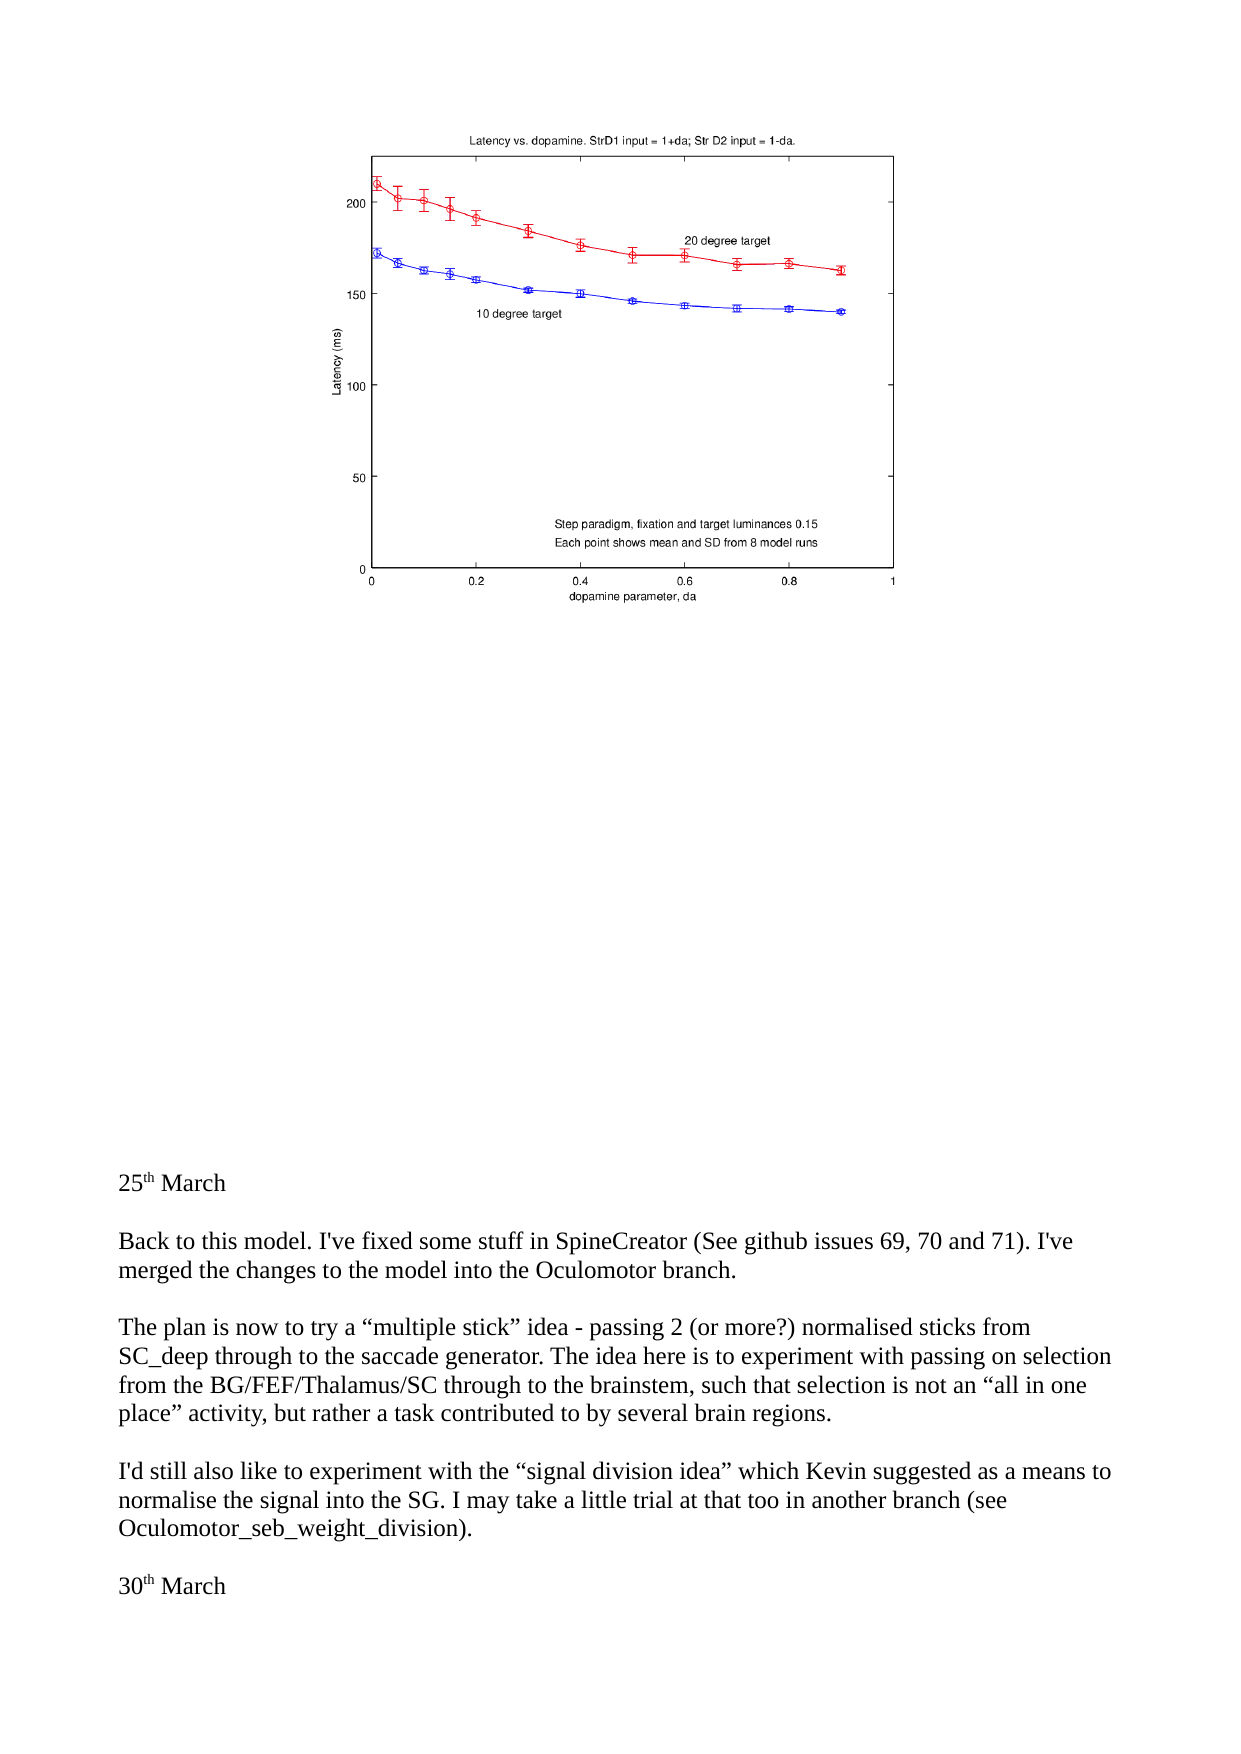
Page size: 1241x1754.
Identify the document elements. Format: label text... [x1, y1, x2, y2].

text The plan is now to try a “multiple stick” idea - passing 2 (or more?) normalised sticks from SC_deep through to the saccade generator. The idea here is to experiment with passing on selection from the BG/FEF/Thalamus/SC through to the brainstem, such that selection is not an “all in one place” activity, but rather a task contributed to by several brain regions. [118, 1312, 1122, 1427]
text 30th March [118, 1571, 1122, 1600]
text I'd still also like to experiment with the “signal division idea” which Kevin suggested as a means to normalise the signal into the SG. I may take a little trial at that too in another branch (see Oculomotor_seb_weight_division). [118, 1456, 1122, 1542]
text Back to this model. I've fixed some stuff in SpineCreator (See github issues 69, 70 and 71). I've merged the changes to the model into the Oculomotor branch. [118, 1226, 1122, 1283]
text 25th March [118, 1168, 1122, 1197]
picture [284, 118, 957, 623]
